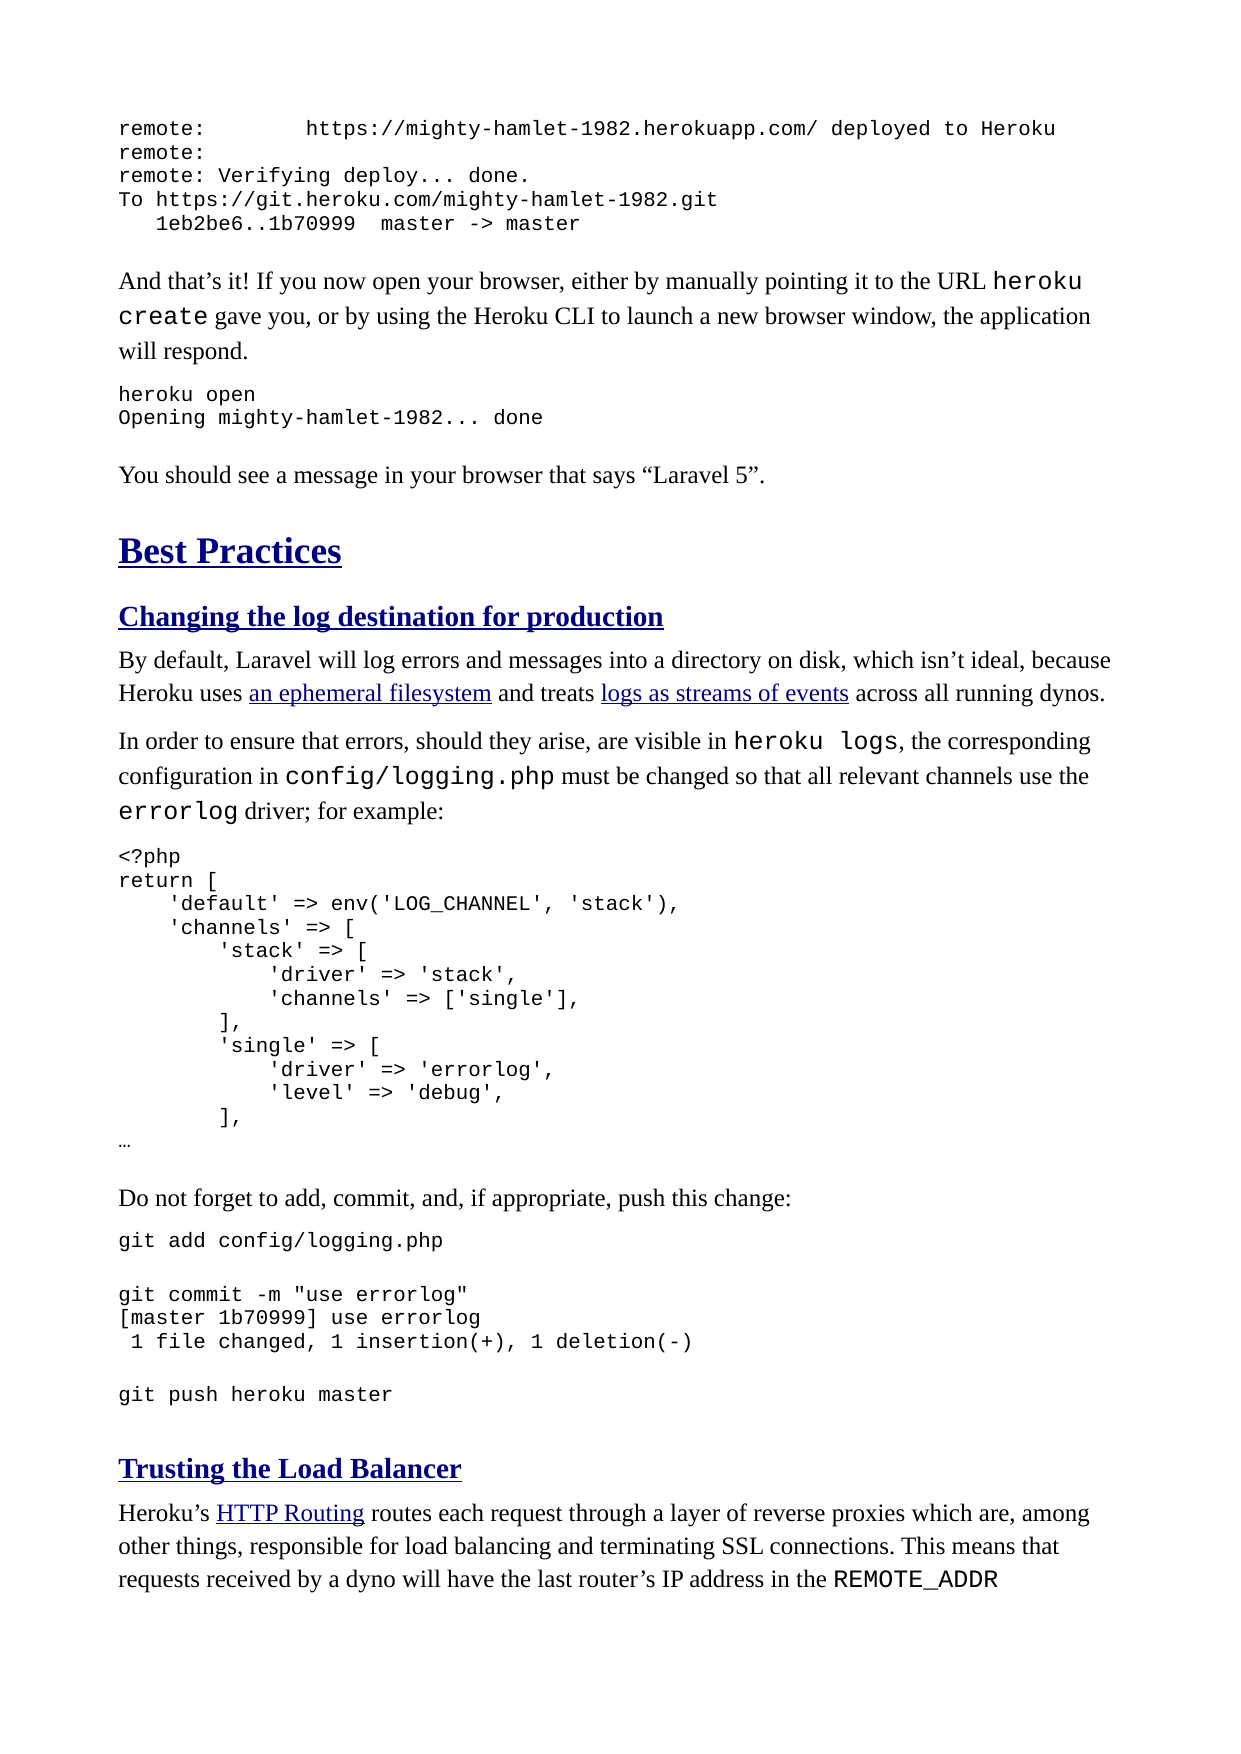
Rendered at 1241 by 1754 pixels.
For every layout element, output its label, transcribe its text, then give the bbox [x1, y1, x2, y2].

text And that’s it! If you now open your browser, either by manually pointing it to the URL heroku create gave you, or by using the Heroku CLI to launch a new browser window, the application will respond. [118, 266, 1122, 365]
text 'driver' => 'errorlog', [118, 1059, 1122, 1082]
text By default, Laravel will log errors and messages into a directory on disk, which isn’t ideal, because Heroku uses an ephemeral filesystem and treats logs as streams of events across all running dynos. [118, 645, 1122, 707]
text ], [118, 1106, 1122, 1130]
text git commit -m "use errorlog" [118, 1283, 1122, 1307]
text heroku open [118, 384, 1122, 407]
text <?php [118, 846, 1122, 869]
subtitle Changing the log destination for production [118, 599, 1122, 633]
text 1 file changed, 1 insertion(+), 1 deletion(-) [118, 1331, 1122, 1354]
text 'channels' => [ [118, 917, 1122, 941]
text You should see a message in your browser that says “Laravel 5”. [118, 460, 1122, 489]
text 'stack' => [ [118, 941, 1122, 964]
text 'level' => 'debug', [118, 1082, 1122, 1106]
text … [118, 1130, 1122, 1153]
text Do not forget to add, commit, and, if appropriate, push this change: [118, 1183, 1122, 1212]
subtitle Best Practices [118, 529, 1122, 572]
text In order to ensure that errors, should they arise, are visible in heroku logs, the corresponding configuration in config/logging.php must be changed so that all relevant channels use the errorlog driver; for example: [118, 726, 1122, 827]
text remote: Verifying deploy... done. [118, 165, 1122, 189]
text remote: https://mighty-hamlet-1982.herokuapp.com/ deployed to Heroku [118, 118, 1122, 142]
text 'channels' => ['single'], [118, 988, 1122, 1011]
text 'single' => [ [118, 1035, 1122, 1059]
text [master 1b70999] use errorlog [118, 1307, 1122, 1331]
text Heroku’s HTTP Routing routes each request through a layer of reverse proxies which are, among other things, responsible for load balancing and terminating SSL connections. This means that requests received by a dyno will have the last router’s IP address in the REMOTE_ADDR [118, 1498, 1122, 1594]
text Opening mighty-hamlet-1982... done [118, 407, 1122, 431]
text git push heroku master [118, 1384, 1122, 1408]
text remote: [118, 142, 1122, 165]
text 'driver' => 'stack', [118, 964, 1122, 988]
subtitle Trusting the Load Balancer [118, 1452, 1122, 1485]
text ], [118, 1011, 1122, 1035]
text return [ [118, 869, 1122, 893]
text 1eb2be6..1b70999 master -> master [118, 213, 1122, 236]
text 'default' => env('LOG_CHANNEL', 'stack'), [118, 893, 1122, 917]
text git add config/logging.php [118, 1230, 1122, 1254]
text To https://git.heroku.com/mighty-hamlet-1982.git [118, 189, 1122, 213]
